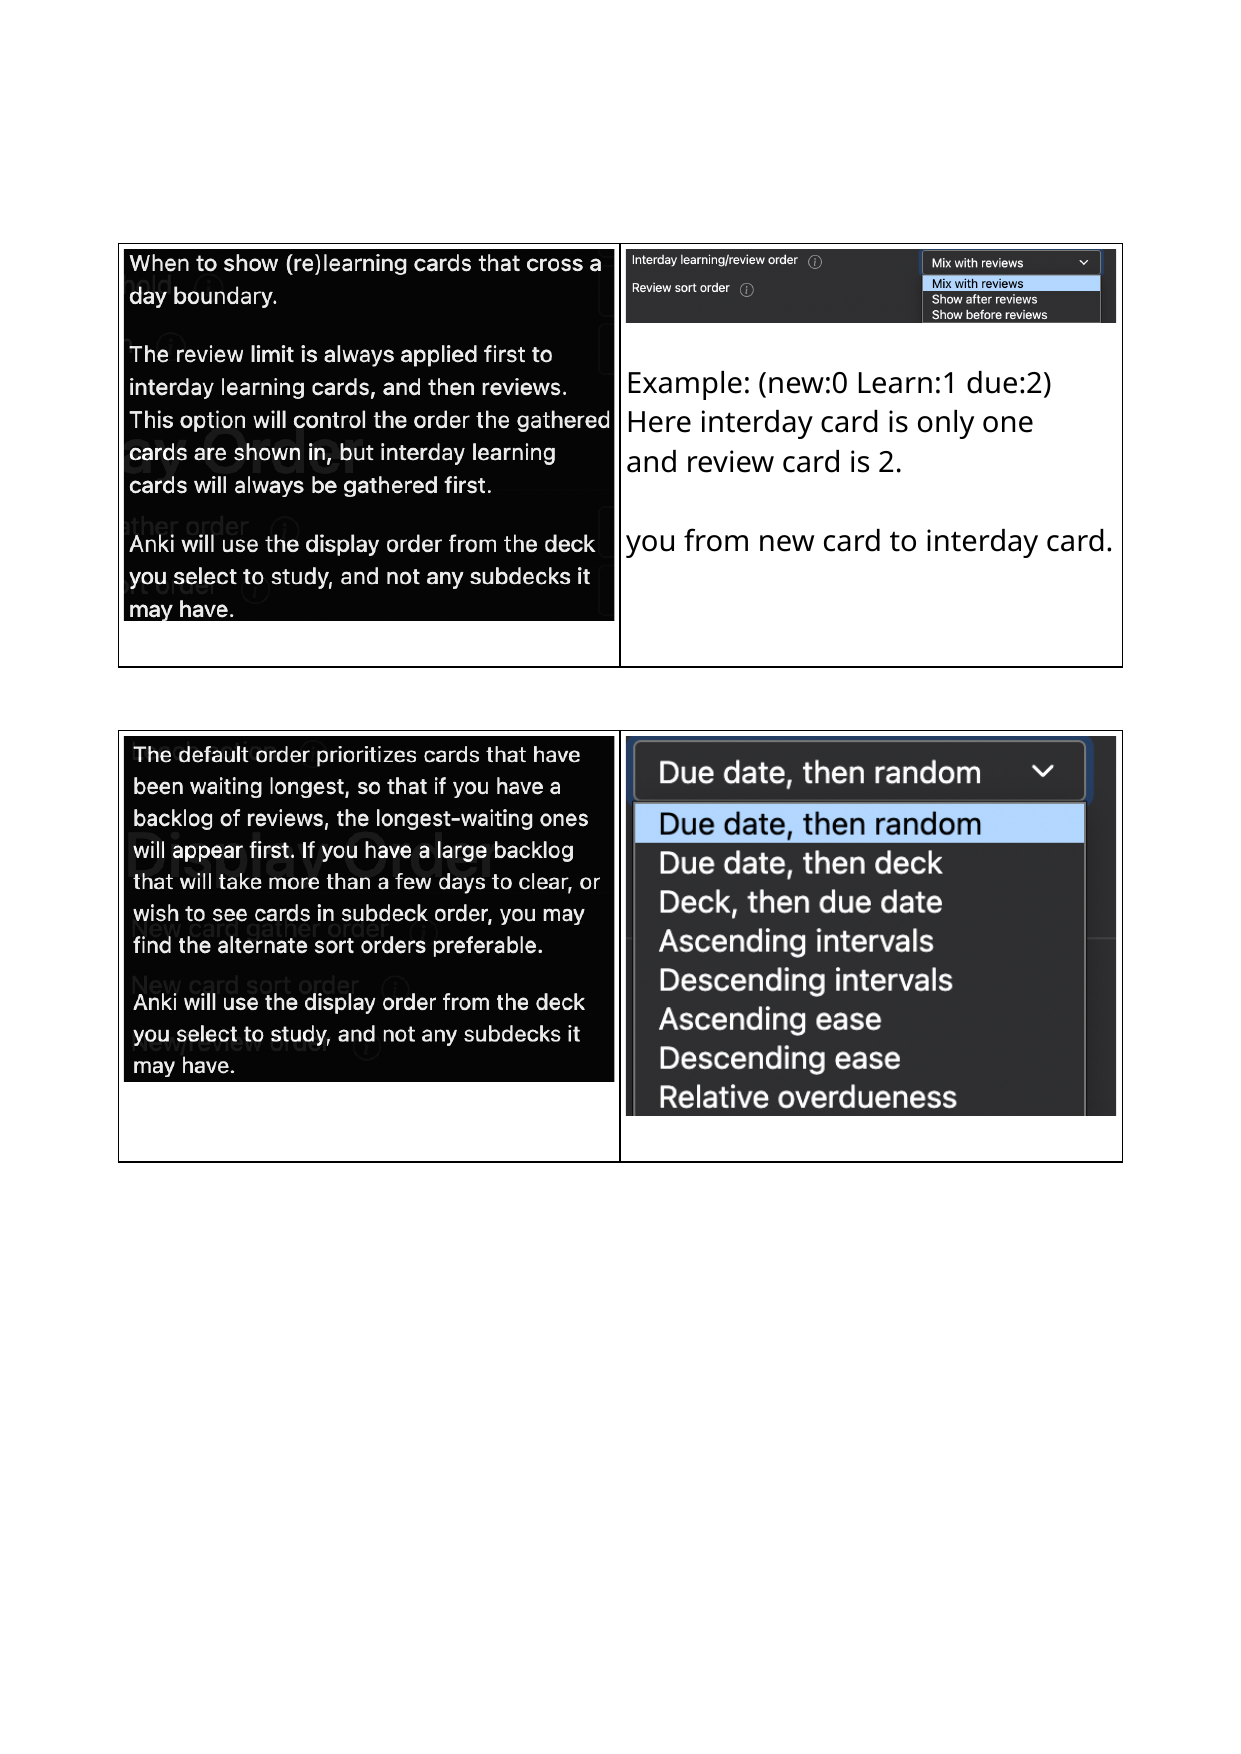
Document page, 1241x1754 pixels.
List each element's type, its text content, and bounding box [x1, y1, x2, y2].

picture [625, 736, 1117, 1116]
table_header [621, 731, 1122, 1161]
table_header Example: (new:0 Learn:1 due:2) Here interday card is only one and review card is 2. you from new card to interday card. [621, 244, 1122, 666]
table_header [119, 244, 619, 666]
picture [123, 736, 615, 1082]
picture [625, 249, 1117, 323]
picture [123, 249, 615, 621]
table_header [119, 731, 619, 1161]
